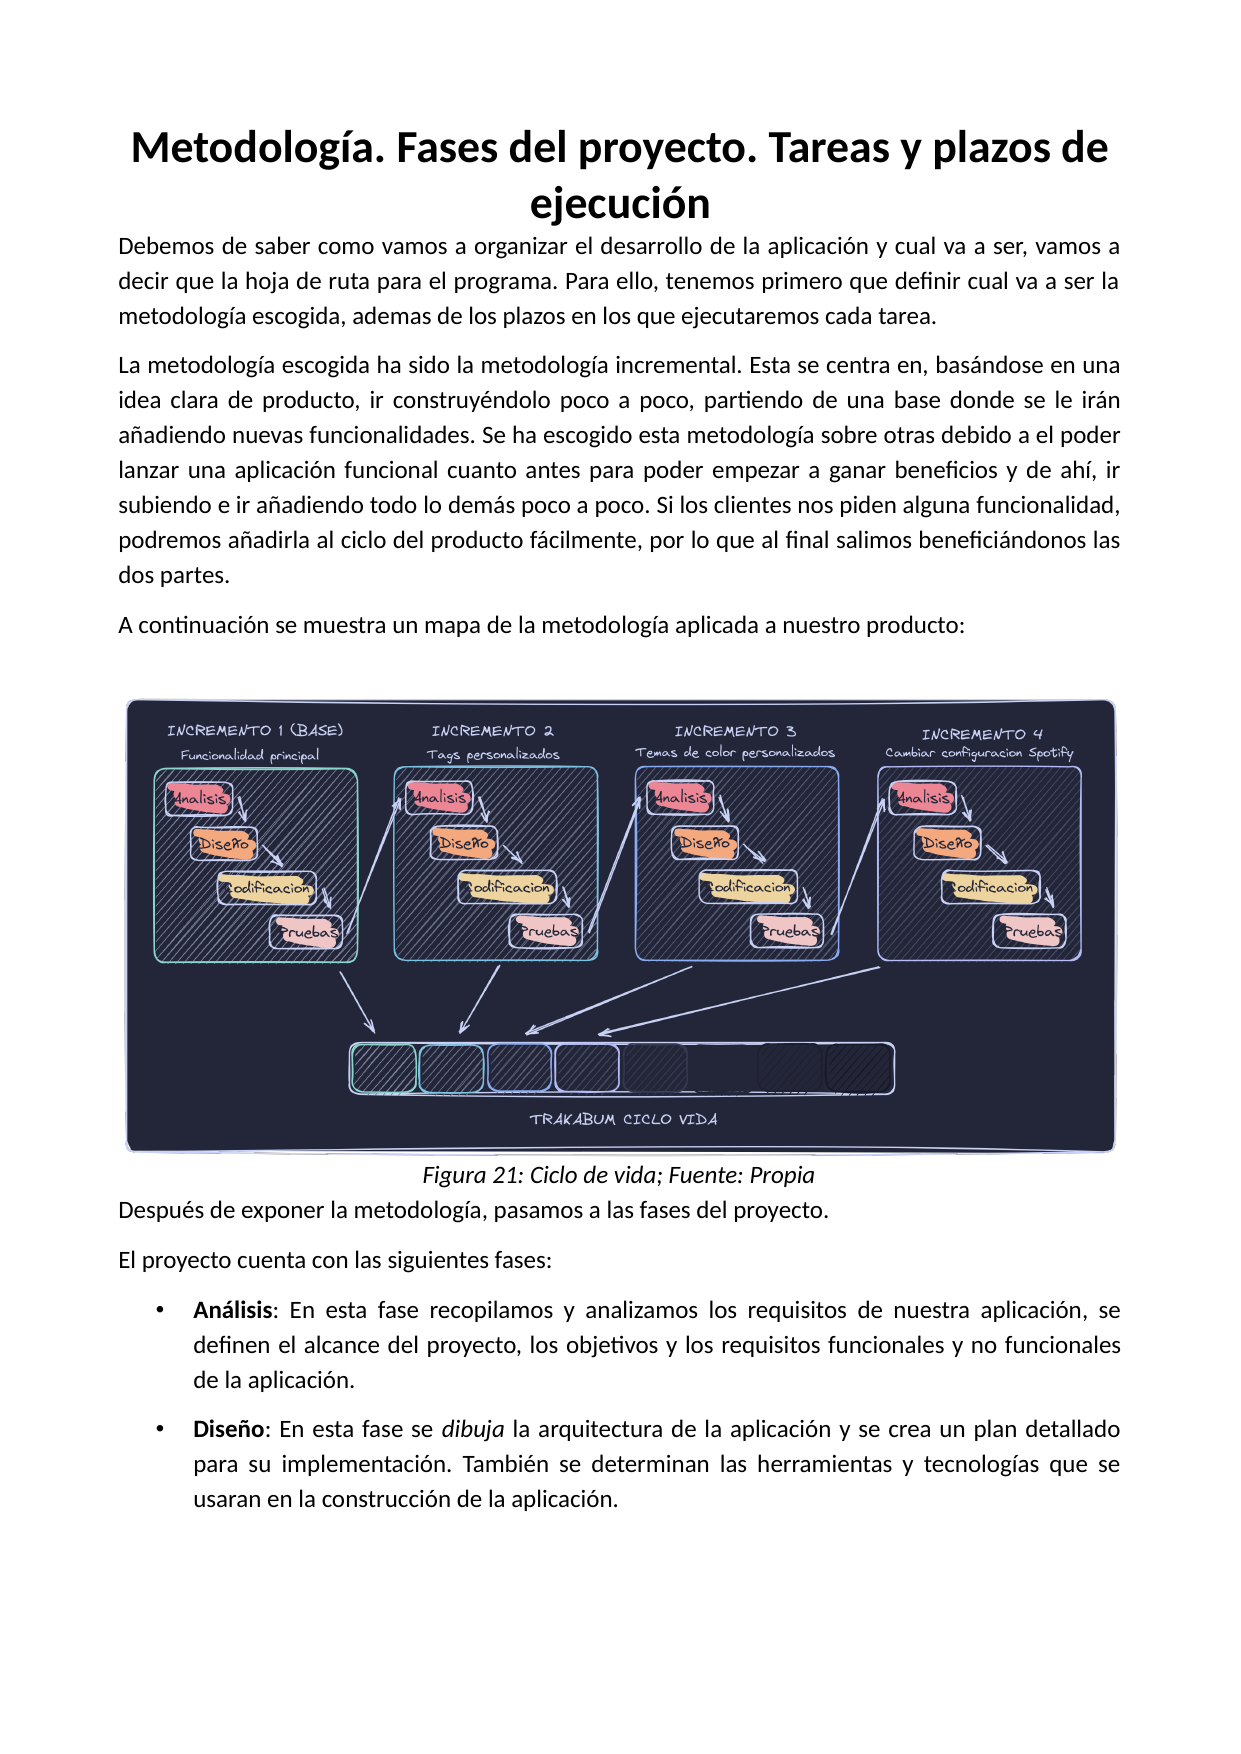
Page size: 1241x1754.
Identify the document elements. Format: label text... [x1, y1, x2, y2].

picture [118, 691, 1123, 1160]
text Después de exponer la metodología, pasamos a las fases del proyecto. [118, 1190, 1122, 1225]
text El proyecto cuenta con las siguientes fases: [118, 1244, 1122, 1275]
list Análisis: En esta fase recopilamos y analizamos los requisitos de nuestra aplicación, se definen el alcance del proyecto, los objetivos y los requisitos funcionales y no funcionales de la aplicación. [156, 1294, 1122, 1394]
text Metodología. Fases del proyecto. Tareas y plazos de ejecución [118, 118, 1122, 230]
text La metodología escogida ha sido la metodología incremental. Esta se centra en, basándose en una idea clara de producto, ir construyéndolo poco a poco, partiendo de una base donde se le irán añadiendo nuevas funcionalidades. Se ha escogido esta metodología sobre otras debido a el poder lanzar una aplicación funcional cuanto antes para poder empezar a ganar beneficios y de ahí, ir subiendo e ir añadiendo todo lo demás poco a poco. Si los clientes nos piden alguna funcionalidad, podremos añadirla al ciclo del producto fácilmente, por lo que al final salimos beneficiándonos las dos partes. [118, 349, 1122, 590]
text Debemos de saber como vamos a organizar el desarrollo de la aplicación y cual va a ser, vamos a decir que la hoja de ruta para el programa. Para ello, tenemos primero que definir cual va a ser la metodología escogida, ademas de los plazos en los que ejecutaremos cada tarea. [118, 230, 1122, 331]
text A continuación se muestra un mapa de la metodología aplicada a nuestro producto: [118, 609, 1122, 640]
text [118, 659, 1122, 691]
list Diseño: En esta fase se dibuja la arquitectura de la aplicación y se crea un plan detallado para su implementación. También se determinan las herramientas y tecnologías que se usaran en la construcción de la aplicación. [156, 1413, 1122, 1514]
text Figura 21: Ciclo de vida; Fuente: Propia [118, 1160, 1122, 1190]
